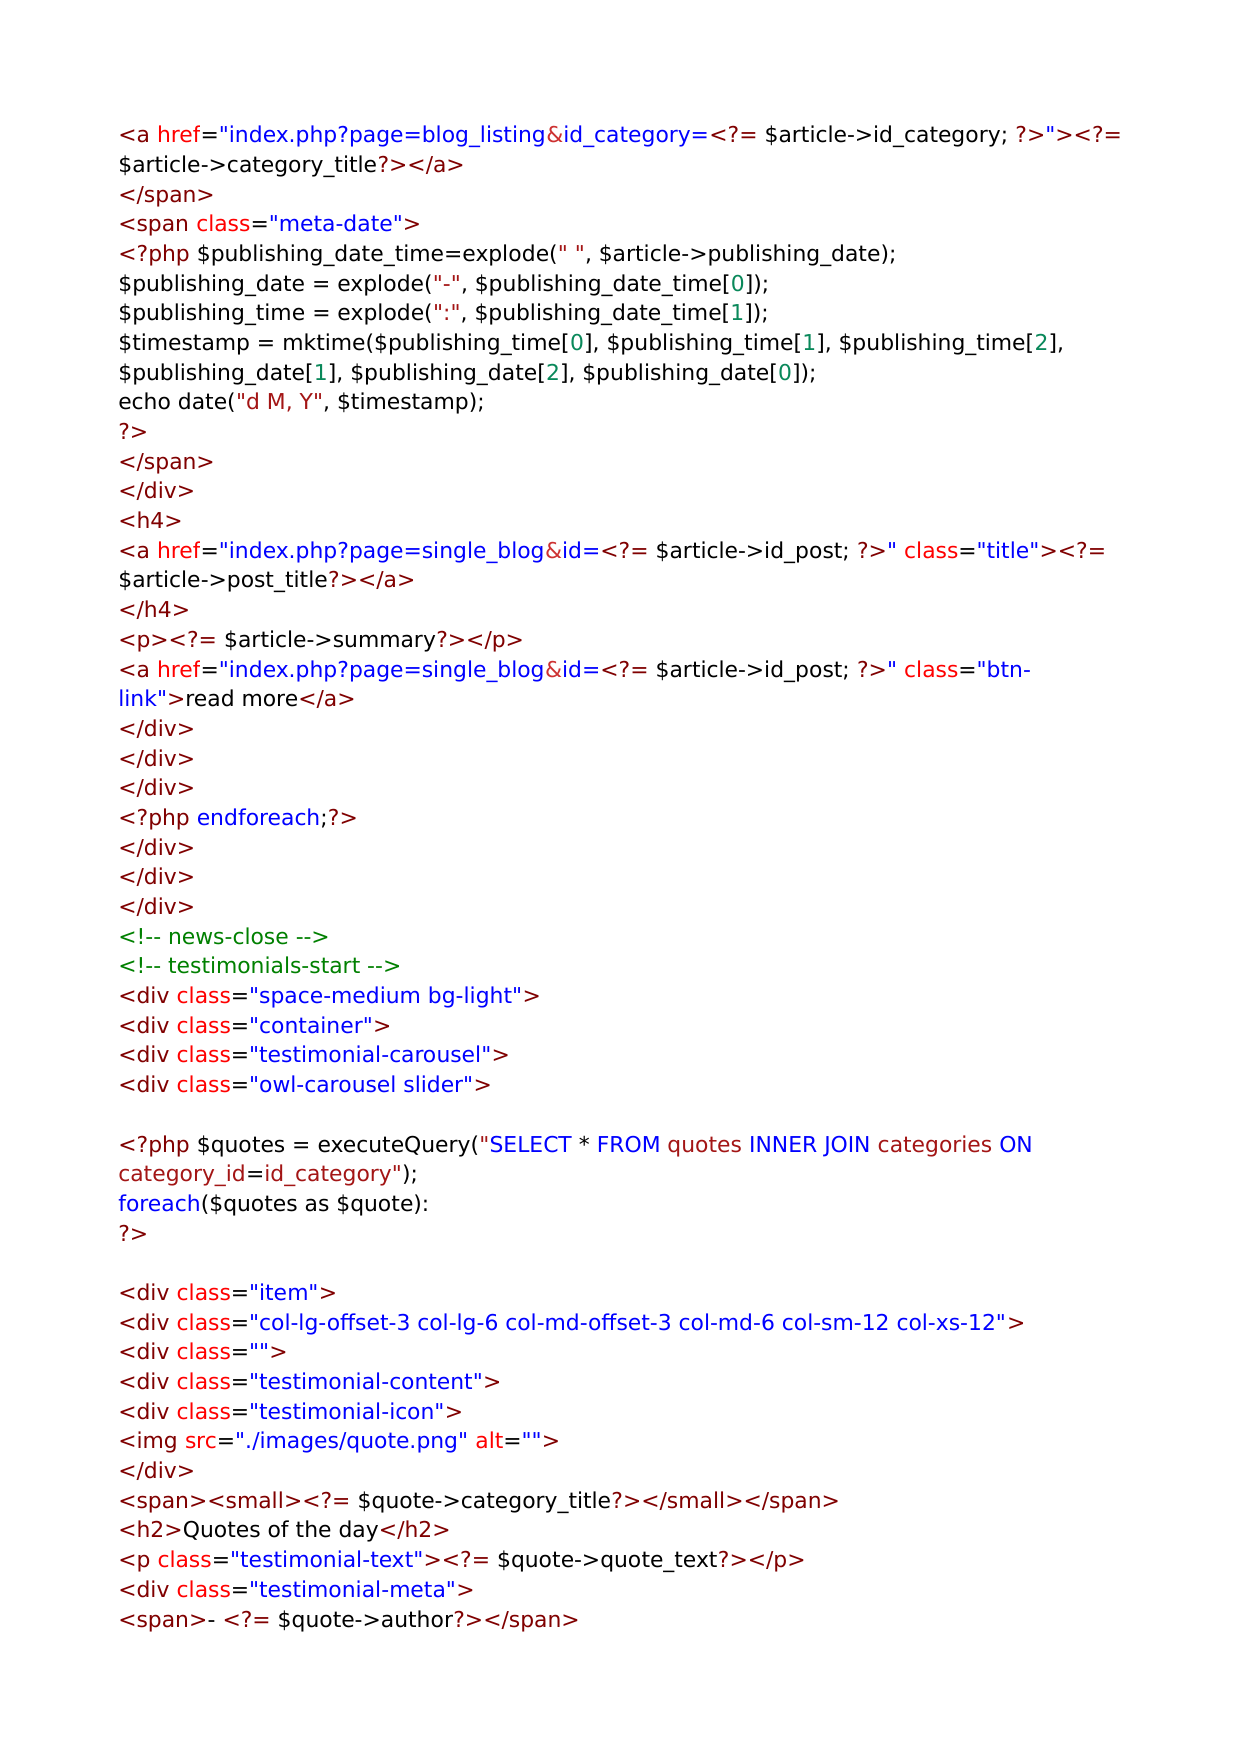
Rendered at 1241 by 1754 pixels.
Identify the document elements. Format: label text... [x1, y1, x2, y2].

text <img src="./images/quote.png" alt=""> [118, 1424, 1122, 1454]
text foreach($quotes as $quote): [118, 1187, 1122, 1217]
text </span> [118, 445, 1122, 474]
text $publishing_date = explode("-", $publishing_date_time[0]); [118, 267, 1122, 296]
text </div> [118, 890, 1122, 920]
text $publishing_time = explode(":", $publishing_date_time[1]); [118, 296, 1122, 326]
text <!-- news-close --> [118, 920, 1122, 949]
text <p><?= $article->summary?></p> [118, 623, 1122, 652]
text <span><small><?= $quote->category_title?></small></span> [118, 1484, 1122, 1513]
text <?php $quotes = executeQuery("SELECT * FROM quotes INNER JOIN categories ON category_id=id_category"); [118, 1127, 1122, 1187]
text <div class="testimonial-icon"> [118, 1395, 1122, 1424]
text <div class=""> [118, 1335, 1122, 1365]
text </div> [118, 1454, 1122, 1484]
text </div> [118, 712, 1122, 742]
text <p class="testimonial-text"><?= $quote->quote_text?></p> [118, 1543, 1122, 1573]
text <span class="meta-date"> [118, 207, 1122, 237]
text </div> [118, 860, 1122, 890]
text </h4> [118, 593, 1122, 623]
text <div class="testimonial-meta"> [118, 1573, 1122, 1602]
text </div> [118, 474, 1122, 504]
text </div> [118, 771, 1122, 801]
text <a href="index.php?page=blog_listing&id_category=<?= $article->id_category; ?>"><?= $article->category_title?></a> [118, 118, 1122, 177]
text <div class="testimonial-carousel"> [118, 1038, 1122, 1068]
text $timestamp = mktime($publishing_time[0], $publishing_time[1], $publishing_time[2], $publishing_date[1], $publishing_date[2], $publishing_date[0]); [118, 326, 1122, 385]
text <span>- <?= $quote->author?></span> [118, 1602, 1122, 1632]
text <a href="index.php?page=single_blog&id=<?= $article->id_post; ?>" class="btn-link">read more</a> [118, 652, 1122, 712]
text <div class="testimonial-content"> [118, 1365, 1122, 1395]
text <div class="owl-carousel slider"> [118, 1068, 1122, 1098]
text </span> [118, 177, 1122, 207]
text <!-- testimonials-start --> [118, 949, 1122, 979]
text <div class="space-medium bg-light"> [118, 979, 1122, 1009]
text <h4> [118, 504, 1122, 534]
text <div class="col-lg-offset-3 col-lg-6 col-md-offset-3 col-md-6 col-sm-12 col-xs-12"> [118, 1306, 1122, 1335]
text </div> [118, 742, 1122, 771]
text <div class="container"> [118, 1009, 1122, 1038]
text <?php $publishing_date_time=explode(" ", $article->publishing_date); [118, 237, 1122, 267]
text <a href="index.php?page=single_blog&id=<?= $article->id_post; ?>" class="title"><?= $article->post_title?></a> [118, 534, 1122, 593]
text ?> [118, 415, 1122, 445]
text <div class="item"> [118, 1276, 1122, 1306]
text </div> [118, 831, 1122, 860]
text echo date("d M, Y", $timestamp); [118, 385, 1122, 415]
text <h2>Quotes of the day</h2> [118, 1513, 1122, 1543]
text ?> [118, 1217, 1122, 1246]
text <?php endforeach;?> [118, 801, 1122, 831]
